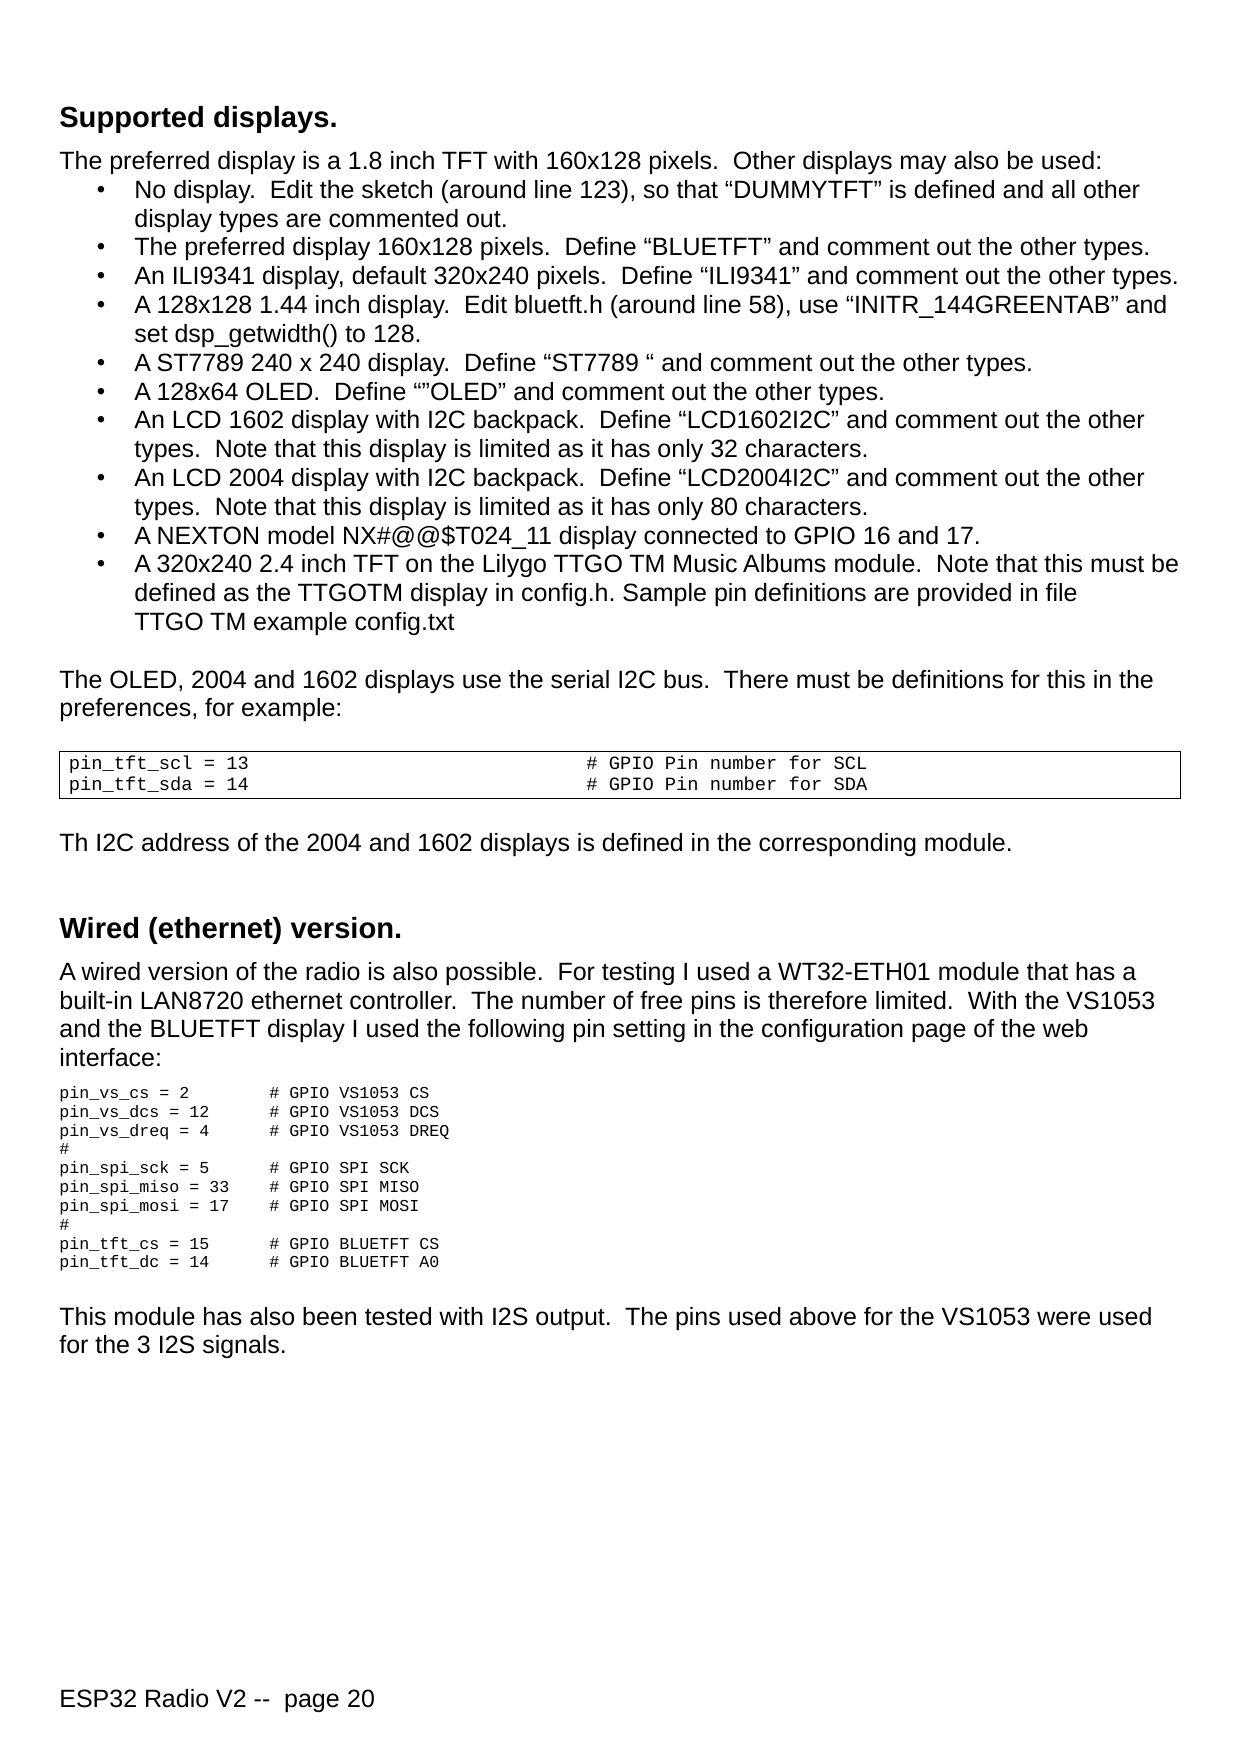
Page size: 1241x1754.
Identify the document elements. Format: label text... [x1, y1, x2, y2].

text pin_tft_sda = 14 # GPIO Pin number for SDA [60, 772, 1180, 798]
list An ILI9341 display, default 320x240 pixels. Define “ILI9341” and comment out the other types. [97, 261, 1181, 290]
text Th I2C address of the 2004 and 1602 displays is defined in the corresponding module. [59, 828, 1181, 886]
list A 320x240 2.4 inch TFT on the Lilygo TTGO TM Music Albums module. Note that this must be defined as the TTGOTM display in config.h. Sample pin definitions are provided in file TTGO TM example config.txt [97, 549, 1181, 636]
list An LCD 2004 display with I2C backpack. Define “LCD2004I2C” and comment out the other types. Note that this display is limited as it has only 80 characters. [97, 463, 1181, 521]
text pin_tft_dc = 14 # GPIO BLUETFT A0 [59, 1254, 1181, 1273]
text pin_tft_cs = 15 # GPIO BLUETFT CS [59, 1235, 1181, 1254]
text pin_vs_cs = 2 # GPIO VS1053 CS [59, 1084, 1181, 1103]
text pin_vs_dcs = 12 # GPIO VS1053 DCS [59, 1103, 1181, 1122]
text This module has also been tested with I2S output. The pins used above for the VS1053 were used for the 3 I2S signals. [59, 1302, 1181, 1359]
text pin_tft_scl = 13 # GPIO Pin number for SCL [60, 752, 1180, 772]
list A 128x64 OLED. Define “”OLED” and comment out the other types. [97, 377, 1181, 405]
subtitle Wired (ethernet) version. [59, 911, 1181, 944]
text pin_spi_miso = 33 # GPIO SPI MISO [59, 1179, 1181, 1197]
text pin_vs_dreq = 4 # GPIO VS1053 DREQ [59, 1122, 1181, 1141]
text A wired version of the radio is also possible. For testing I used a WT32-ETH01 module that has a built-in LAN8720 ethernet controller. The number of free pins is therefore limited. With the VS1053 and the BLUETFT display I used the following pin setting in the configuration page of the web interface: [59, 957, 1181, 1072]
list A NEXTON model NX#@@$T024_11 display connected to GPIO 16 and 17. [97, 521, 1181, 549]
list No display. Edit the sketch (around line 123), so that “DUMMYTFT” is defined and all other display types are commented out. [97, 175, 1181, 232]
subtitle Supported displays. [59, 100, 1181, 133]
text # [59, 1141, 1181, 1160]
text # [59, 1216, 1181, 1235]
list The preferred display 160x128 pixels. Define “BLUETFT” and comment out the other types. [97, 232, 1181, 261]
text pin_spi_mosi = 17 # GPIO SPI MOSI [59, 1197, 1181, 1216]
list A 128x128 1.44 inch display. Edit bluetft.h (around line 58), use “INITR_144GREENTAB” and set dsp_getwidth() to 128. [97, 290, 1181, 348]
text The preferred display is a 1.8 inch TFT with 160x128 pixels. Other displays may also be used: [59, 146, 1181, 175]
list An LCD 1602 display with I2C backpack. Define “LCD1602I2C” and comment out the other types. Note that this display is limited as it has only 32 characters. [97, 405, 1181, 463]
list A ST7789 240 x 240 display. Define “ST7789 “ and comment out the other types. [97, 348, 1181, 377]
text pin_spi_sck = 5 # GPIO SPI SCK [59, 1160, 1181, 1179]
text The OLED, 2004 and 1602 displays use the serial I2C bus. There must be definitions for this in the preferences, for example: [59, 664, 1181, 722]
